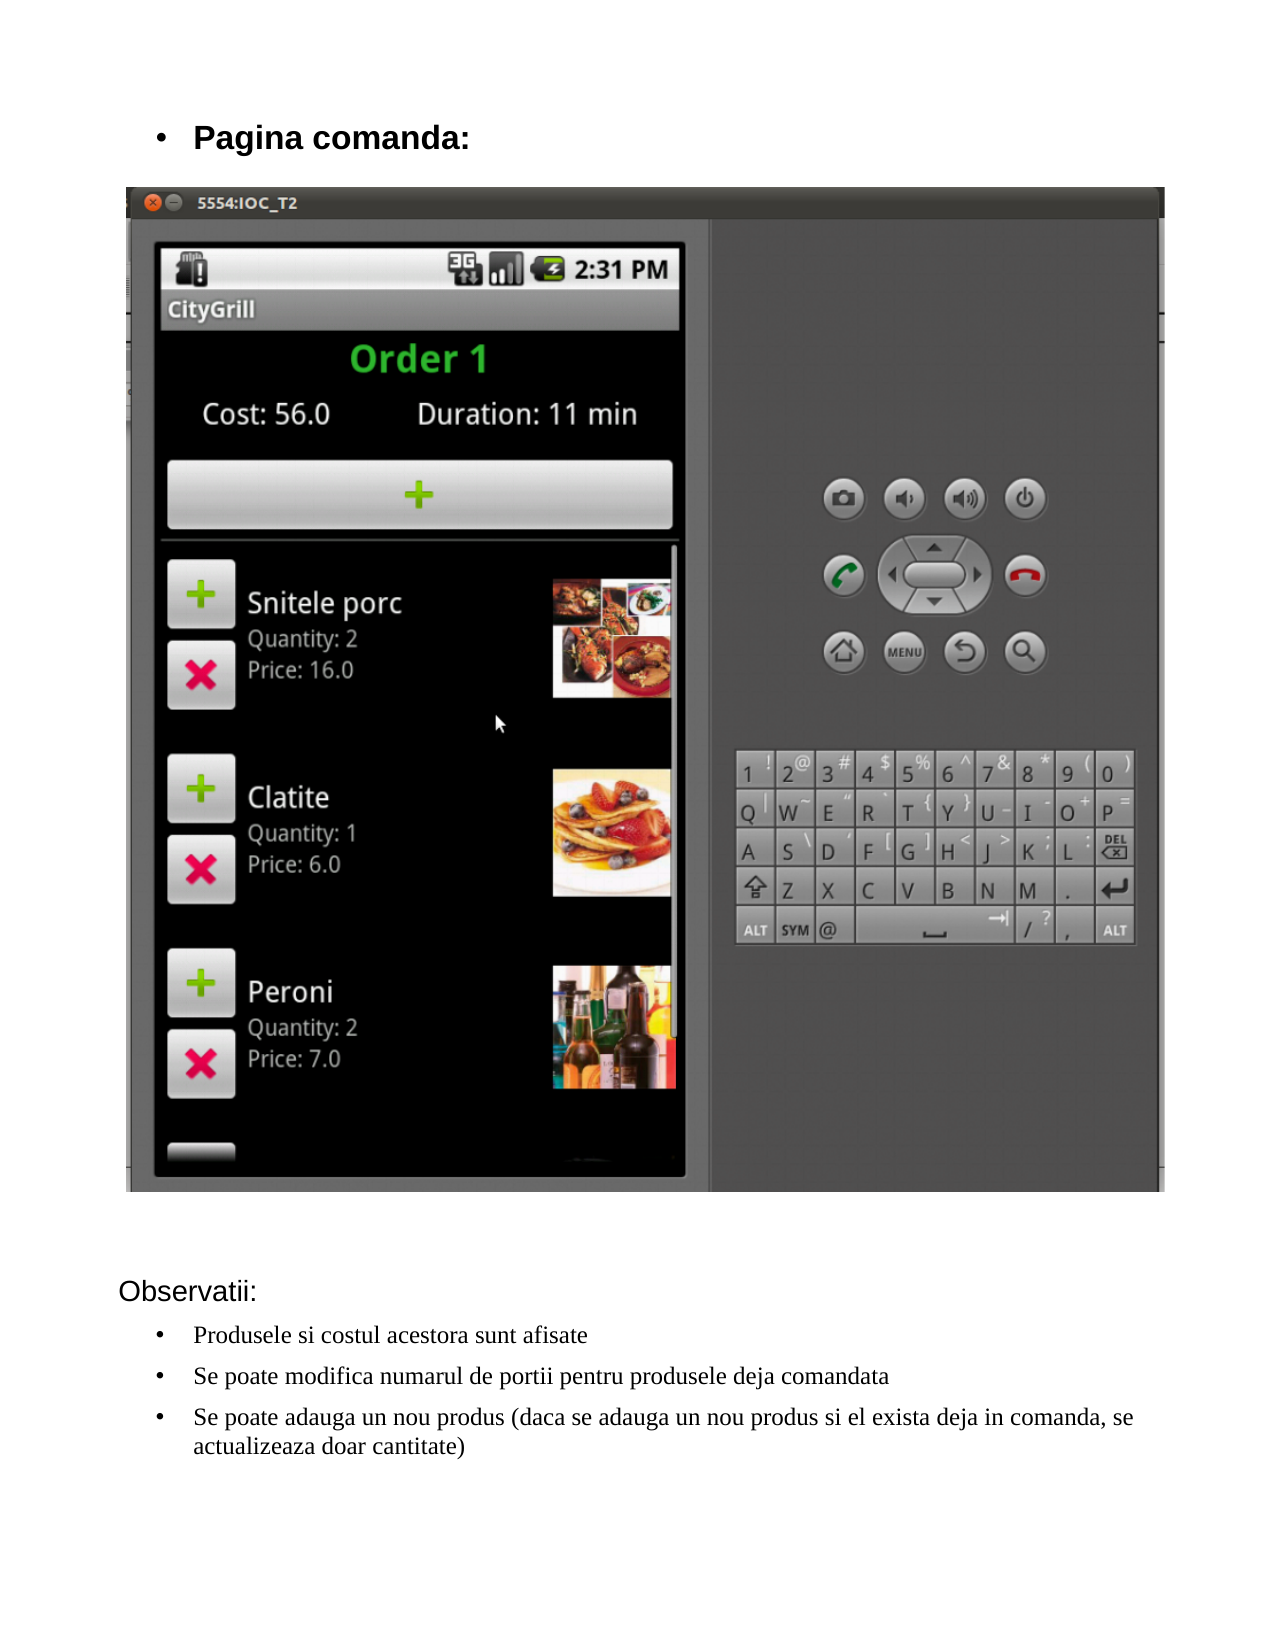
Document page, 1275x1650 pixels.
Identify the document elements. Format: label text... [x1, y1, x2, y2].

list Produsele si costul acestora sunt afisate [156, 1320, 1157, 1348]
list Se poate modifica numarul de portii pentru produsele deja comandata [156, 1361, 1157, 1390]
list Se poate adauga un nou produs (daca se adauga un nou produs si el exista deja in comanda, se actualizeaza doar cantitate) [156, 1402, 1157, 1460]
subtitle Pagina comanda: [156, 118, 1157, 157]
picture [126, 187, 1165, 1192]
subtitle Observatii: [118, 1274, 1157, 1307]
